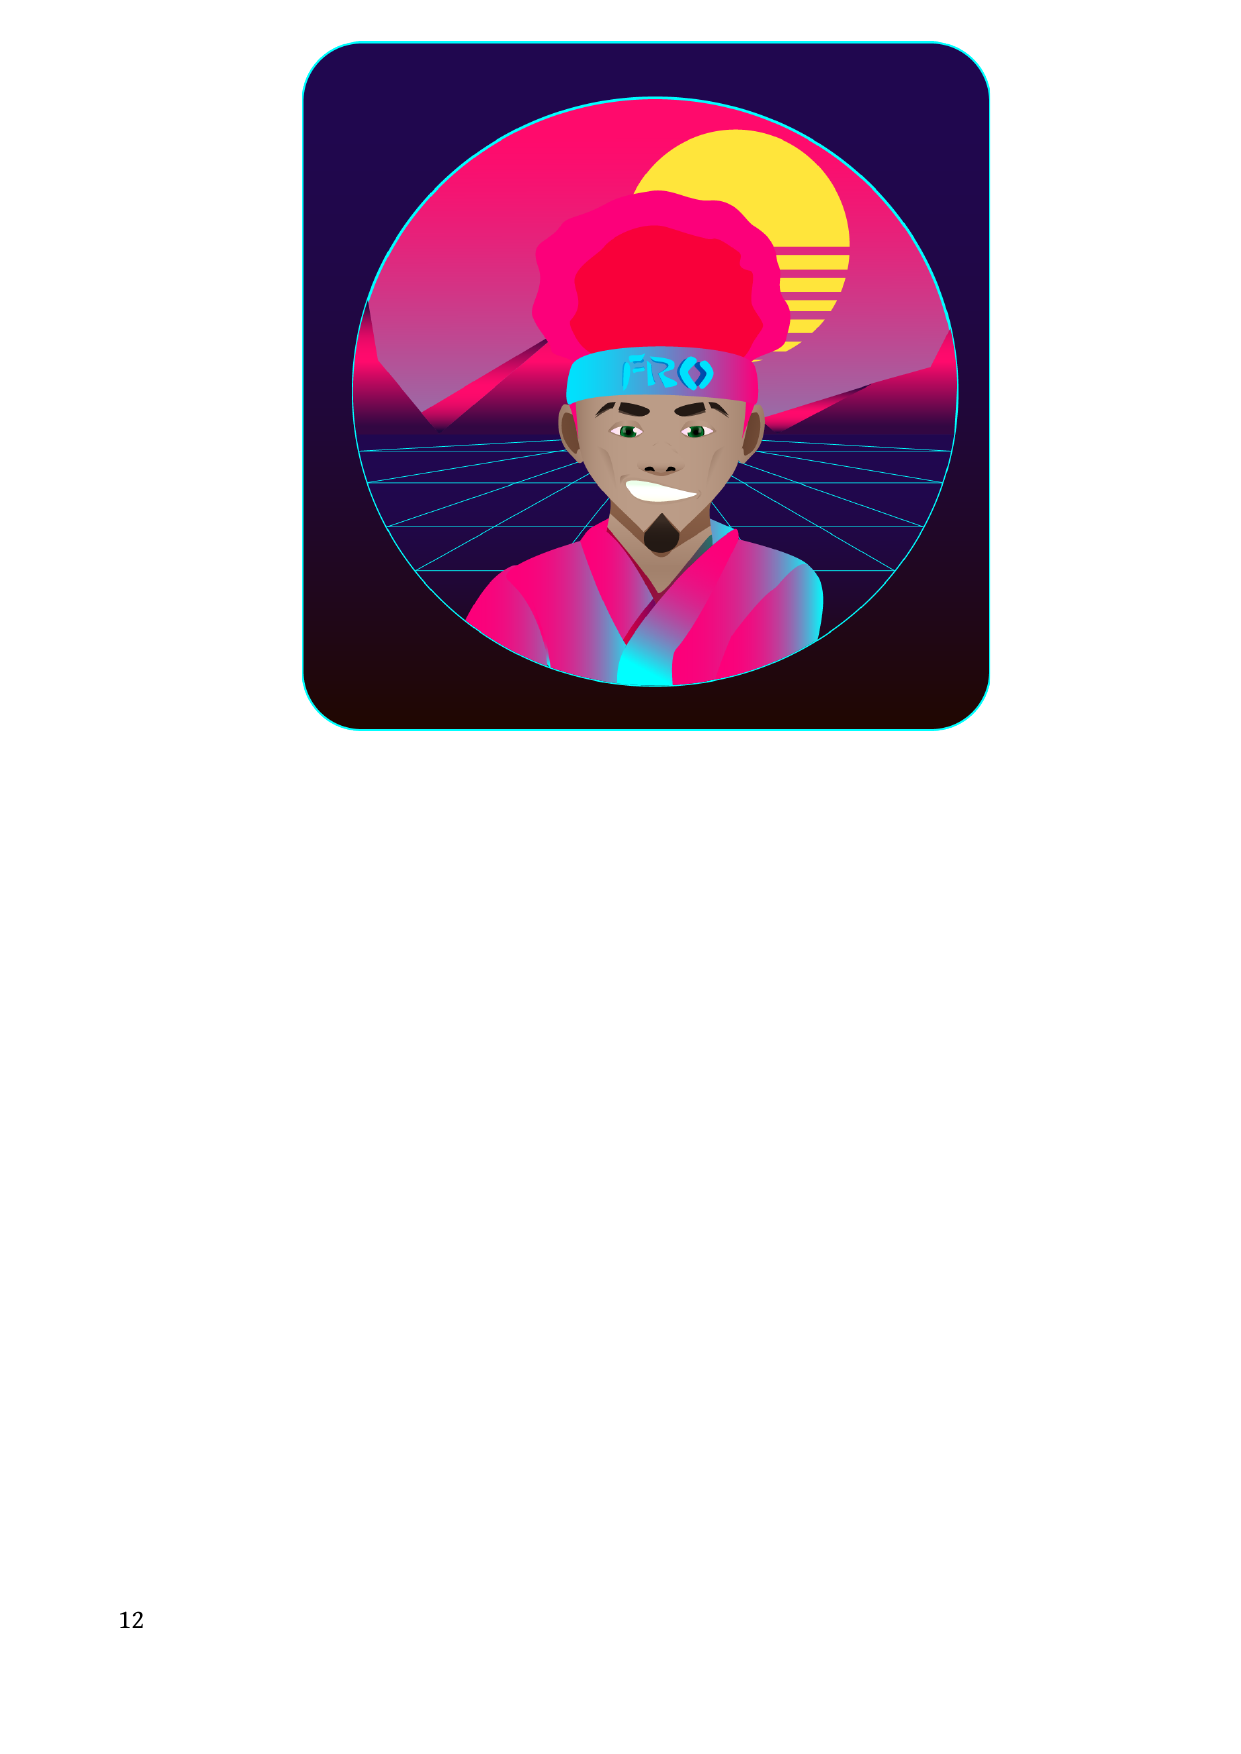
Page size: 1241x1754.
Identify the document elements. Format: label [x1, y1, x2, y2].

picture [302, 41, 991, 731]
